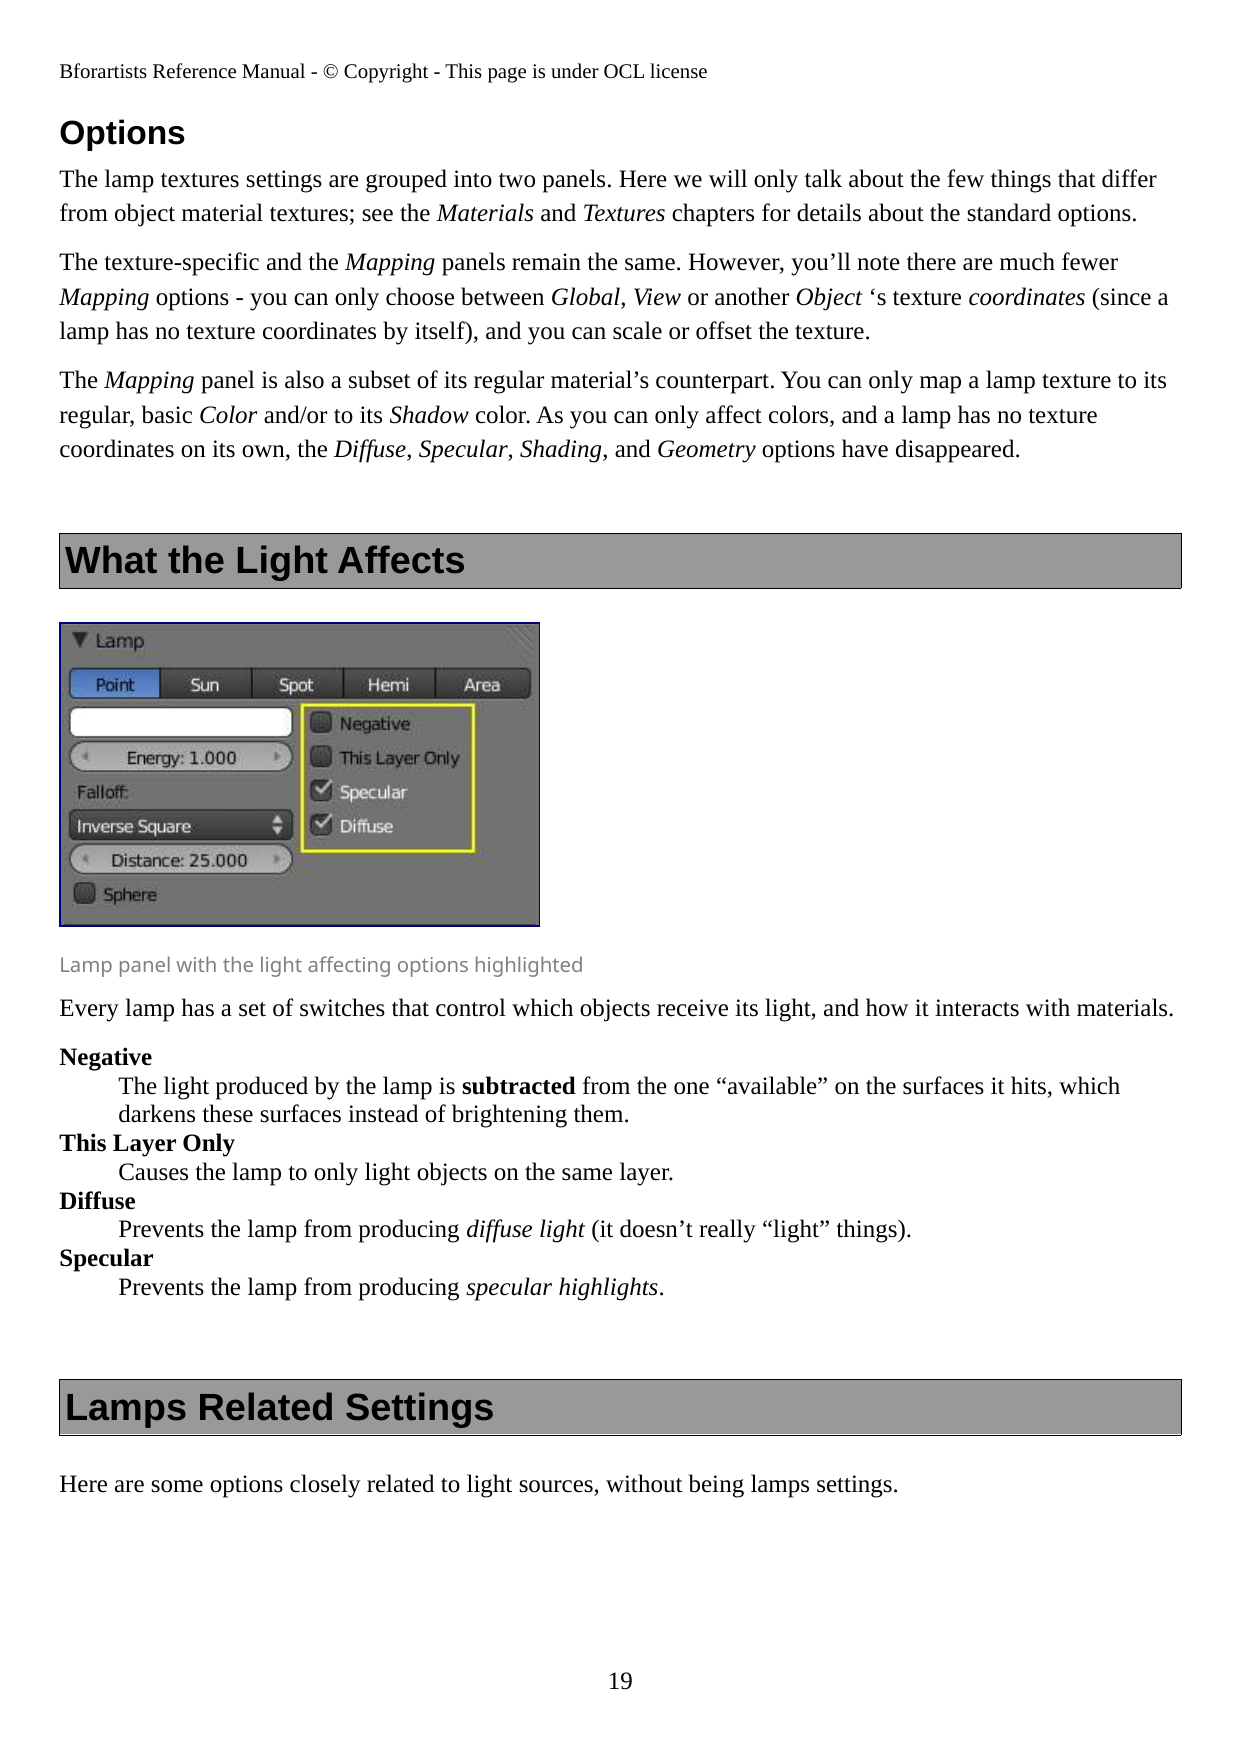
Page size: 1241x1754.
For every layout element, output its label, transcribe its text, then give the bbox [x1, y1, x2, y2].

text Here are some options closely related to light sources, without being lamps settings. [59, 1469, 1181, 1498]
subtitle Negative [59, 1042, 1181, 1071]
table_header What the Light Affects [60, 534, 1181, 588]
subtitle This Layer Only [59, 1128, 1181, 1157]
text Every lamp has a set of switches that control which objects receive its light, and how it interacts with materials. [59, 993, 1181, 1022]
list Causes the lamp to only light objects on the same layer. [118, 1157, 1181, 1186]
text The texture-specific and the Mapping panels remain the same. However, you’ll note there are much fewer Mapping options - you can only choose between Global, View or another Object ‘s texture coordinates (since a lamp has no texture coordinates by itself), and you can scale or offset the texture. [59, 247, 1181, 345]
list Prevents the lamp from producing specular highlights. [118, 1272, 1181, 1301]
subtitle Specular [59, 1243, 1181, 1272]
table_header Lamps Related Settings [60, 1380, 1181, 1434]
picture [61, 624, 539, 925]
subtitle Options [59, 113, 1181, 151]
list Prevents the lamp from producing diffuse light (it doesn’t really “light” things). [118, 1214, 1181, 1243]
list The light produced by the lamp is subtracted from the one “available” on the surfaces it hits, which darkens these surfaces instead of brightening them. [118, 1071, 1181, 1128]
text The lamp textures settings are grouped into two panels. Here we will only talk about the few things that differ from object material textures; see the Materials and Textures chapters for details about the standard options. [59, 164, 1181, 227]
text Lamp panel with the light affecting options highlighted [59, 947, 1181, 978]
text The Mapping panel is also a subset of its regular material’s counterpart. You can only map a lamp texture to its regular, basic Color and/or to its Shadow color. As you can only affect colors, and a lamp has no texture coordinates on its own, the Diffuse, Specular, Shading, and Geometry options have disappeared. [59, 365, 1181, 463]
subtitle Diffuse [59, 1186, 1181, 1214]
